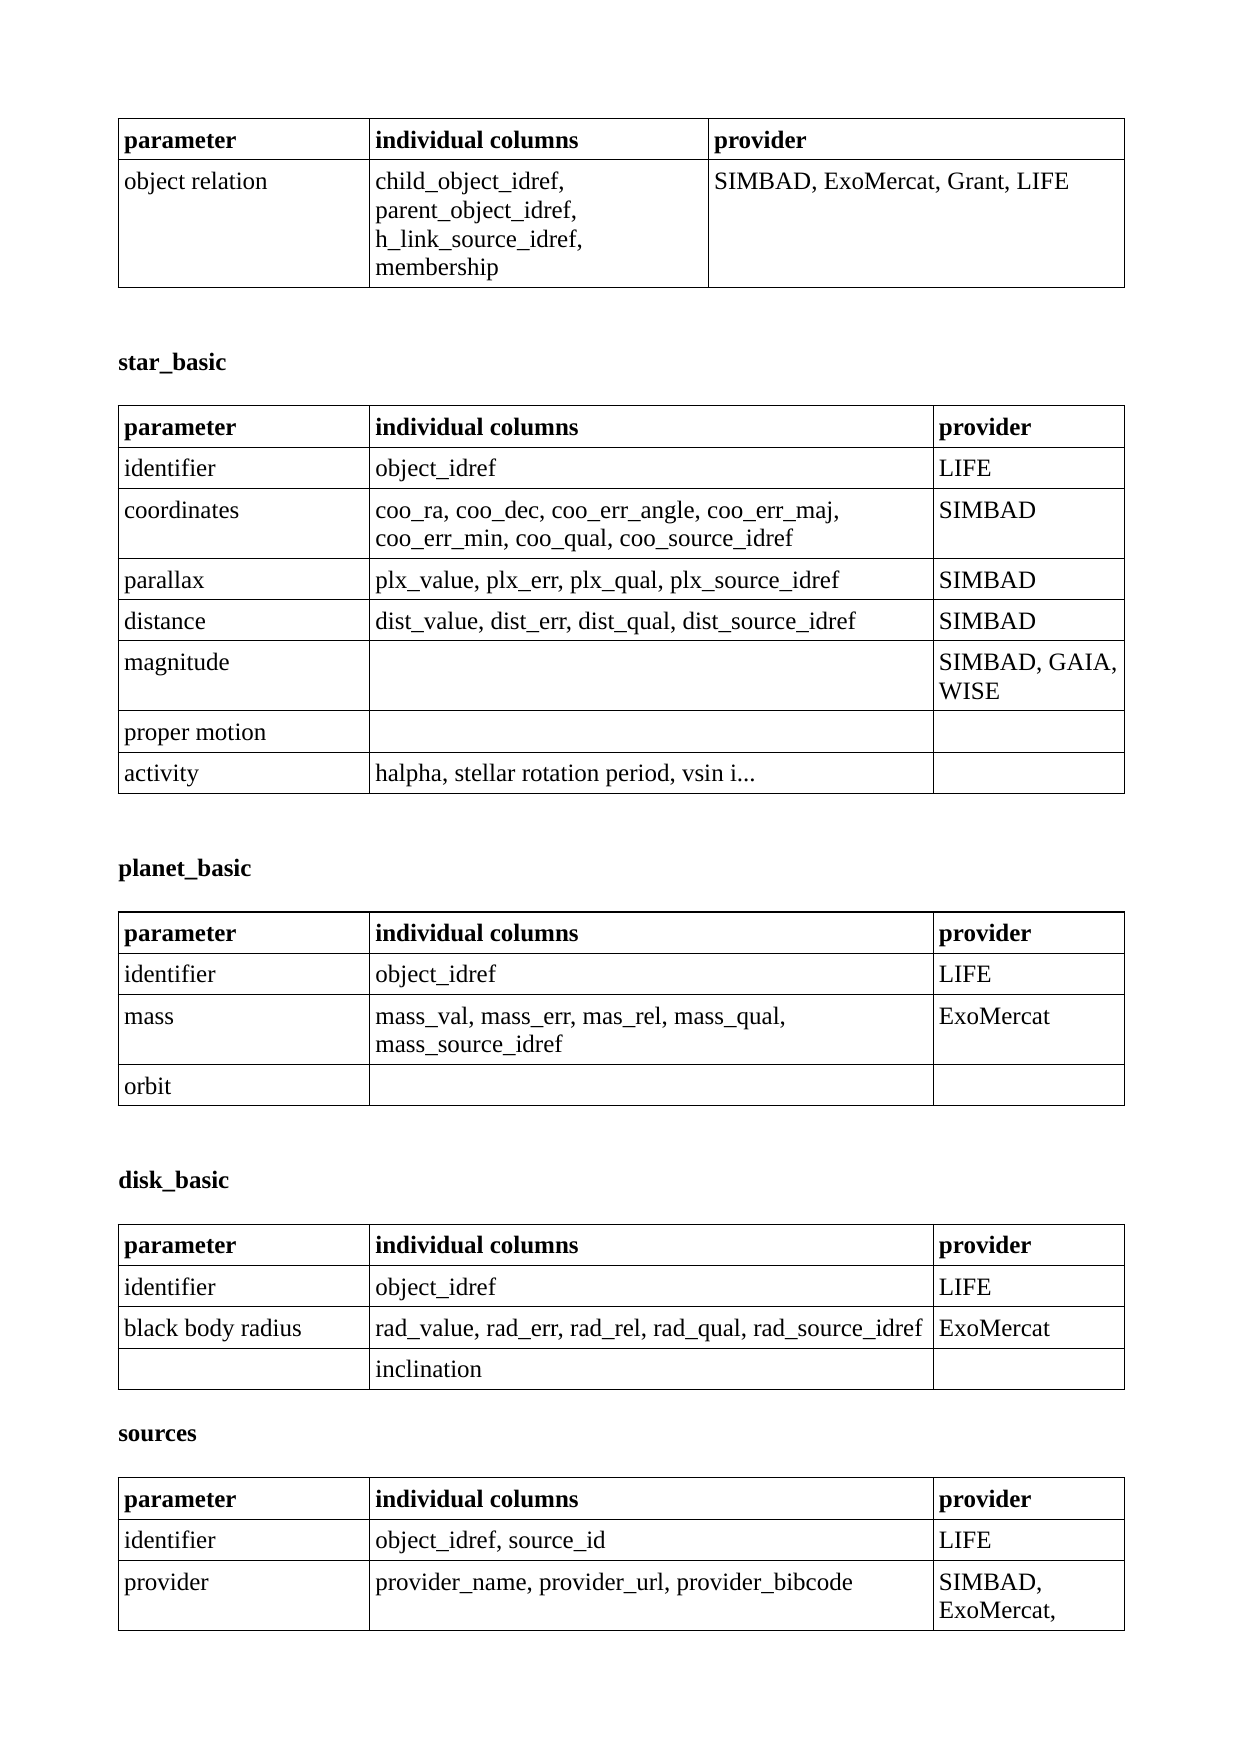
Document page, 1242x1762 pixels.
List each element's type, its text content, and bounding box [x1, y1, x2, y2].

table_cell SIMBAD, ExoMercat, [934, 1561, 1124, 1630]
table_cell object_idref [370, 448, 933, 488]
table_cell coordinates [119, 489, 369, 558]
table_cell provider_name, provider_url, provider_bibcode [370, 1561, 933, 1630]
table_cell provider [119, 1561, 369, 1630]
text star_basic [118, 347, 1124, 375]
table_cell black body radius [119, 1307, 369, 1347]
table_cell object_idref, source_id [370, 1520, 933, 1560]
table_cell LIFE [934, 448, 1124, 488]
table_cell object_idref [370, 1266, 933, 1306]
table_cell magnitude [119, 641, 369, 710]
table_cell LIFE [934, 954, 1124, 994]
table_cell activity [119, 753, 369, 793]
table_cell object relation [119, 160, 369, 287]
table_header parameter [119, 913, 369, 953]
table_cell object_idref [370, 954, 933, 994]
table_cell orbit [119, 1065, 369, 1105]
table_cell LIFE [934, 1266, 1124, 1306]
table_cell LIFE [934, 1520, 1124, 1560]
table_header parameter [119, 406, 369, 447]
table_cell identifier [119, 954, 369, 994]
table_cell child_object_idref, parent_object_idref, h_link_source_idref, membership [370, 160, 708, 287]
text planet_basic [118, 853, 1124, 881]
table_header individual columns [370, 1225, 933, 1265]
table_cell ExoMercat [934, 995, 1124, 1064]
table_header parameter [119, 119, 369, 159]
table_cell [934, 711, 1124, 752]
table_header provider [934, 1225, 1124, 1265]
table_cell inclination [370, 1349, 933, 1389]
table_cell SIMBAD [934, 559, 1124, 599]
text disk_basic [118, 1165, 1124, 1194]
table_cell SIMBAD, GAIA, WISE [934, 641, 1124, 710]
table_cell proper motion [119, 711, 369, 752]
table_cell SIMBAD [934, 600, 1124, 640]
table_header parameter [119, 1478, 369, 1518]
table_header provider [709, 119, 1124, 159]
table_cell [934, 753, 1124, 793]
table_cell identifier [119, 1266, 369, 1306]
table_cell plx_value, plx_err, plx_qual, plx_source_idref [370, 559, 933, 599]
table_cell mass [119, 995, 369, 1064]
table_header individual columns [370, 1478, 933, 1518]
table_header individual columns [370, 119, 708, 159]
table_cell ExoMercat [934, 1307, 1124, 1347]
table_cell [370, 1065, 933, 1105]
text sources [118, 1418, 1124, 1447]
table_cell [370, 711, 933, 752]
table_header individual columns [370, 406, 933, 447]
table_cell rad_value, rad_err, rad_rel, rad_qual, rad_source_idref [370, 1307, 933, 1347]
table_header parameter [119, 1225, 369, 1265]
table_header individual columns [370, 913, 933, 953]
table_header provider [934, 406, 1124, 447]
table_cell mass_val, mass_err, mas_rel, mass_qual, mass_source_idref [370, 995, 933, 1064]
table_header provider [934, 1478, 1124, 1518]
table_cell [934, 1065, 1124, 1105]
table_cell SIMBAD [934, 489, 1124, 558]
table_cell SIMBAD, ExoMercat, Grant, LIFE [709, 160, 1124, 287]
table_header provider [934, 913, 1124, 953]
table_cell halpha, stellar rotation period, vsin i... [370, 753, 933, 793]
table_cell coo_ra, coo_dec, coo_err_angle, coo_err_maj, coo_err_min, coo_qual, coo_source_idref [370, 489, 933, 558]
table_cell [370, 641, 933, 710]
table_cell identifier [119, 448, 369, 488]
table_cell parallax [119, 559, 369, 599]
table_cell dist_value, dist_err, dist_qual, dist_source_idref [370, 600, 933, 640]
table_cell distance [119, 600, 369, 640]
table_cell [934, 1349, 1124, 1389]
table_cell identifier [119, 1520, 369, 1560]
table_cell [119, 1349, 369, 1389]
